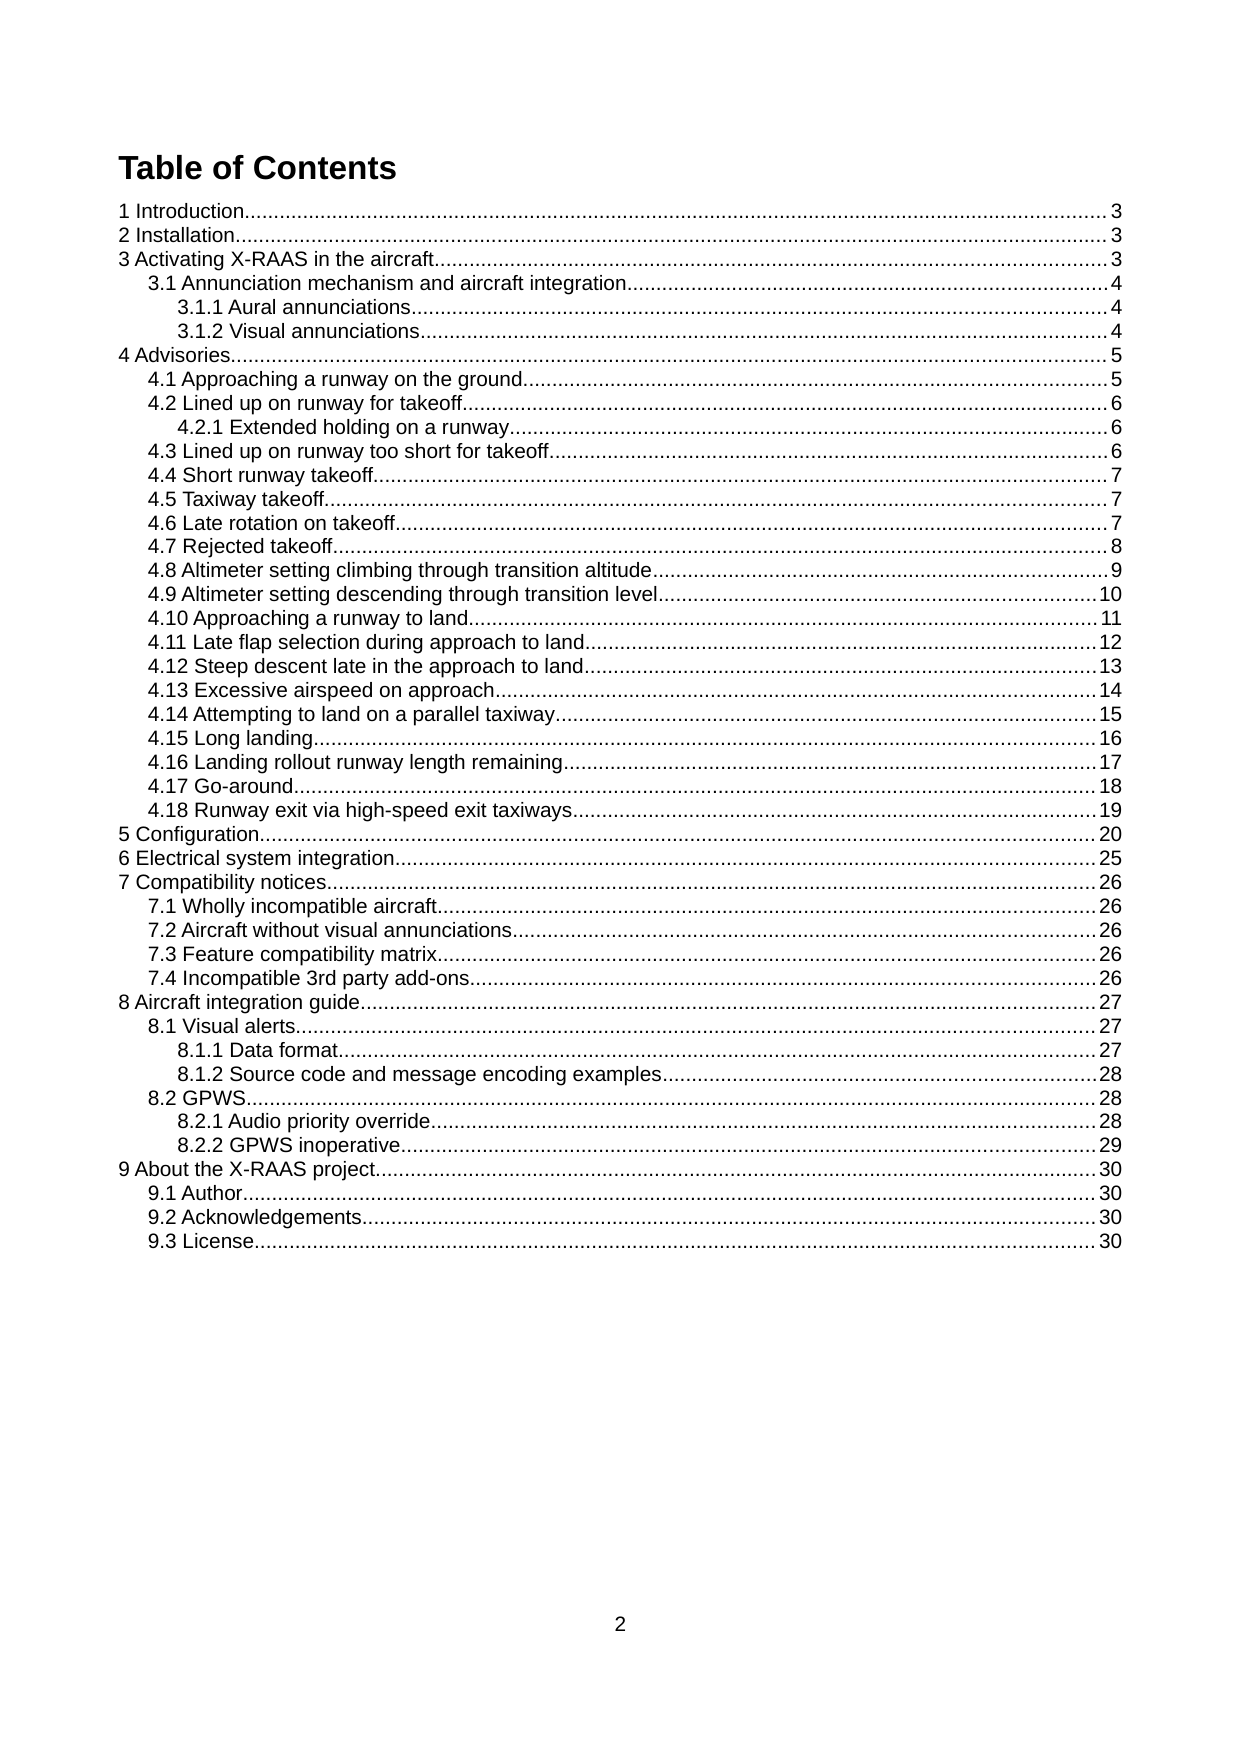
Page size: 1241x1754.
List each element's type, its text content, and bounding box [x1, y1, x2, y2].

text 4.18 Runway exit via high-speed exit taxiways 19 [148, 798, 1122, 822]
text 4.5 Taxiway takeoff 7 [148, 486, 1122, 510]
text 9.3 License 30 [148, 1229, 1122, 1253]
text 9.2 Acknowledgements 30 [148, 1205, 1122, 1229]
text 4.4 Short runway takeoff 7 [148, 462, 1122, 486]
text 8.1.2 Source code and message encoding examples 28 [177, 1061, 1122, 1085]
text 4.10 Approaching a runway to land 11 [148, 606, 1122, 630]
text 5 Configuration 20 [118, 822, 1122, 846]
text 7.4 Incompatible 3rd party add-ons 26 [148, 966, 1122, 989]
text 4.15 Long landing 16 [148, 726, 1122, 750]
text 4.7 Rejected takeoff 8 [148, 534, 1122, 558]
subtitle Table of Contents [118, 148, 1122, 186]
text 6 Electrical system integration 25 [118, 846, 1122, 870]
text 3 Activating X-RAAS in the aircraft 3 [118, 247, 1122, 271]
text 4.9 Altimeter setting descending through transition level 10 [148, 582, 1122, 606]
text 1 Introduction 3 [118, 199, 1122, 223]
text 9 About the X-RAAS project 30 [118, 1157, 1122, 1181]
text 4.13 Excessive airspeed on approach 14 [148, 678, 1122, 702]
text 4.3 Lined up on runway too short for takeoff 6 [148, 438, 1122, 462]
text 4 Advisories 5 [118, 343, 1122, 367]
text 4.1 Approaching a runway on the ground 5 [148, 367, 1122, 391]
text 4.17 Go-around 18 [148, 774, 1122, 798]
text 8.1.1 Data format 27 [177, 1037, 1122, 1061]
text 8 Aircraft integration guide 27 [118, 989, 1122, 1013]
text 7.2 Aircraft without visual annunciations 26 [148, 918, 1122, 942]
text 8.1 Visual alerts 27 [148, 1013, 1122, 1037]
text 4.16 Landing rollout runway length remaining 17 [148, 750, 1122, 774]
text 4.8 Altimeter setting climbing through transition altitude 9 [148, 558, 1122, 582]
text 4.2.1 Extended holding on a runway 6 [177, 414, 1122, 438]
text 4.14 Attempting to land on a parallel taxiway 15 [148, 702, 1122, 726]
text 3.1 Annunciation mechanism and aircraft integration 4 [148, 271, 1122, 295]
text 7.1 Wholly incompatible aircraft 26 [148, 894, 1122, 918]
text 3.1.2 Visual annunciations 4 [177, 319, 1122, 343]
text 7.3 Feature compatibility matrix 26 [148, 942, 1122, 966]
text 4.6 Late rotation on takeoff 7 [148, 510, 1122, 534]
text 4.2 Lined up on runway for takeoff 6 [148, 391, 1122, 414]
text 4.12 Steep descent late in the approach to land 13 [148, 654, 1122, 678]
text 8.2.1 Audio priority override 28 [177, 1109, 1122, 1133]
text 4.11 Late flap selection during approach to land 12 [148, 630, 1122, 654]
text 8.2.2 GPWS inoperative 29 [177, 1133, 1122, 1157]
text 8.2 GPWS 28 [148, 1085, 1122, 1109]
text 2 Installation 3 [118, 223, 1122, 247]
text 9.1 Author 30 [148, 1181, 1122, 1205]
text 3.1.1 Aural annunciations 4 [177, 295, 1122, 319]
text 7 Compatibility notices 26 [118, 870, 1122, 894]
